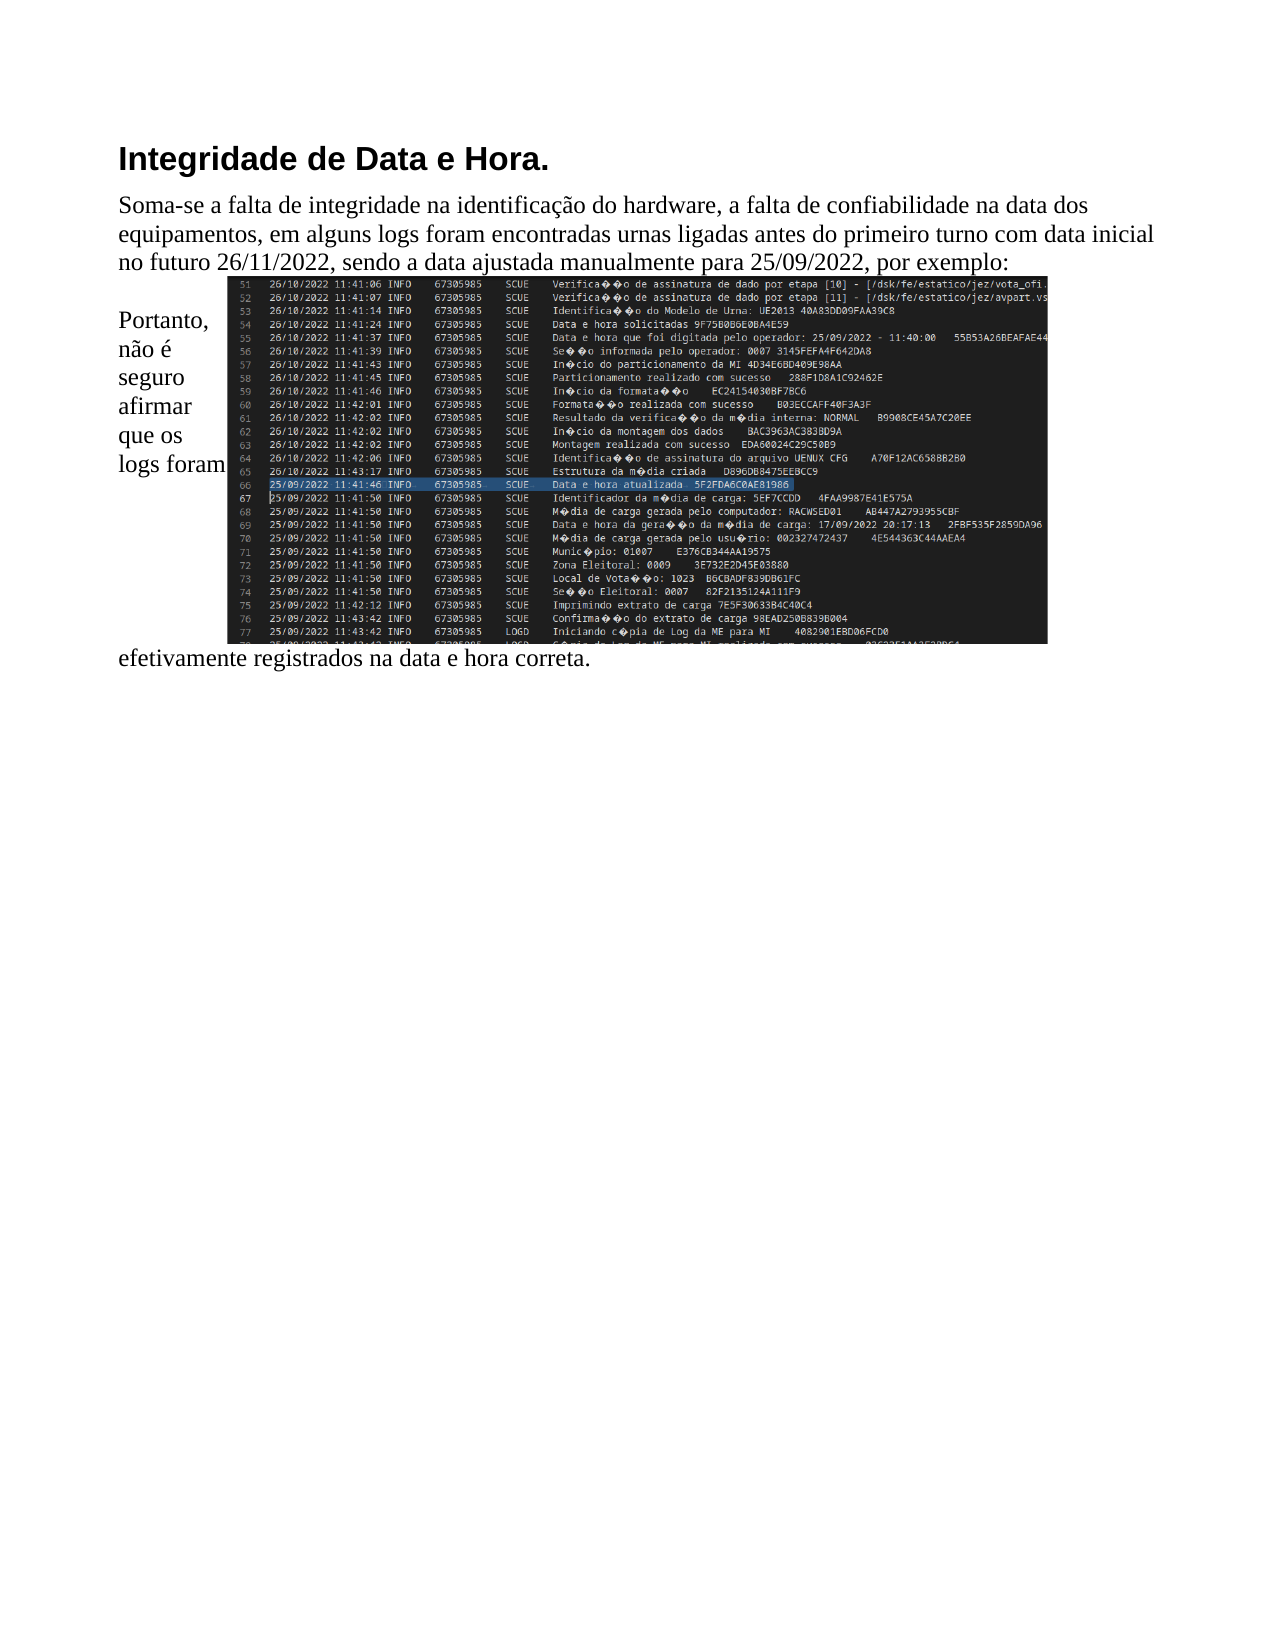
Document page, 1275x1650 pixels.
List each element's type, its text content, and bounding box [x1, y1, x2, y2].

picture [227, 276, 1048, 644]
subtitle Integridade de Data e Hora. [118, 139, 1157, 177]
text Portanto, não é seguro afirmar que os logs foram efetivamente registrados na data e hora correta. [118, 305, 1157, 672]
text Soma-se a falta de integridade na identificação do hardware, a falta de confiabilidade na data dos equipamentos, em alguns logs foram encontradas urnas ligadas antes do primeiro turno com data inicial no futuro 26/11/2022, sendo a data ajustada manualmente para 25/09/2022, por exemplo: [118, 190, 1157, 276]
